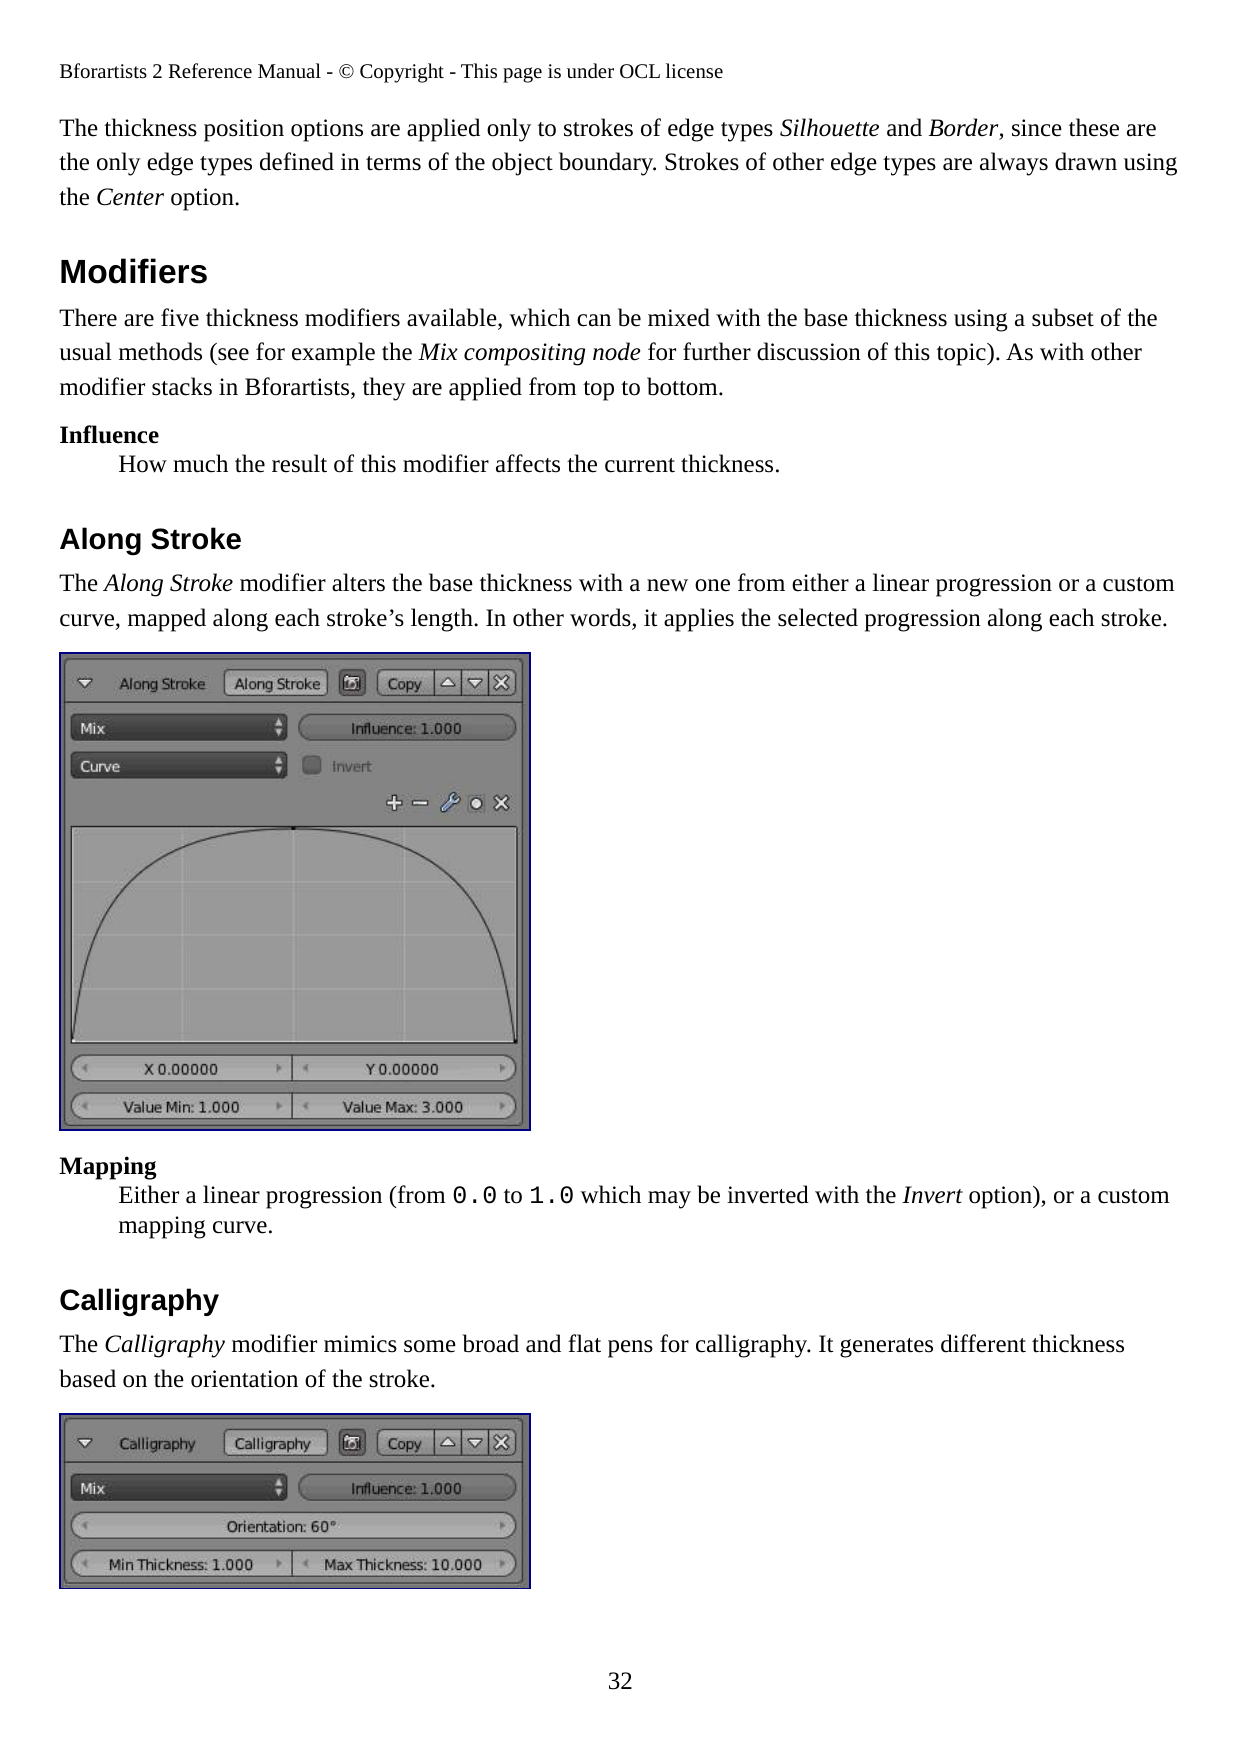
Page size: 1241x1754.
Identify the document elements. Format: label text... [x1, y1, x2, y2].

text The Along Stroke modifier alters the base thickness with a new one from either a linear progression or a custom curve, mapped along each stroke’s length. In other words, it applies the selected progression along each stroke. [59, 568, 1181, 632]
text The Calligraphy modifier mimics some broad and flat pens for calligraphy. It generates different thickness based on the orientation of the stroke. [59, 1329, 1181, 1393]
picture [61, 654, 529, 1129]
subtitle Modifiers [59, 251, 1181, 290]
subtitle Mapping [59, 1151, 1181, 1180]
subtitle Along Stroke [59, 522, 1181, 556]
list How much the result of this modifier affects the current thickness. [118, 449, 1181, 478]
text There are five thickness modifiers available, which can be mixed with the base thickness using a subset of the usual methods (see for example the Mix compositing node for further discussion of this topic). As with other modifier stacks in Bforartists, they are applied from top to bottom. [59, 303, 1181, 400]
list Either a linear progression (from 0.0 to 1.0 which may be inverted with the Invert option), or a custom mapping curve. [118, 1180, 1181, 1239]
text The thickness position options are applied only to strokes of edge types Silhouette and Border, since these are the only edge types defined in terms of the object boundary. Strokes of other edge types are always drawn using the Center option. [59, 113, 1181, 210]
picture [61, 1415, 529, 1588]
subtitle Influence [59, 421, 1181, 449]
subtitle Calligraphy [59, 1283, 1181, 1317]
